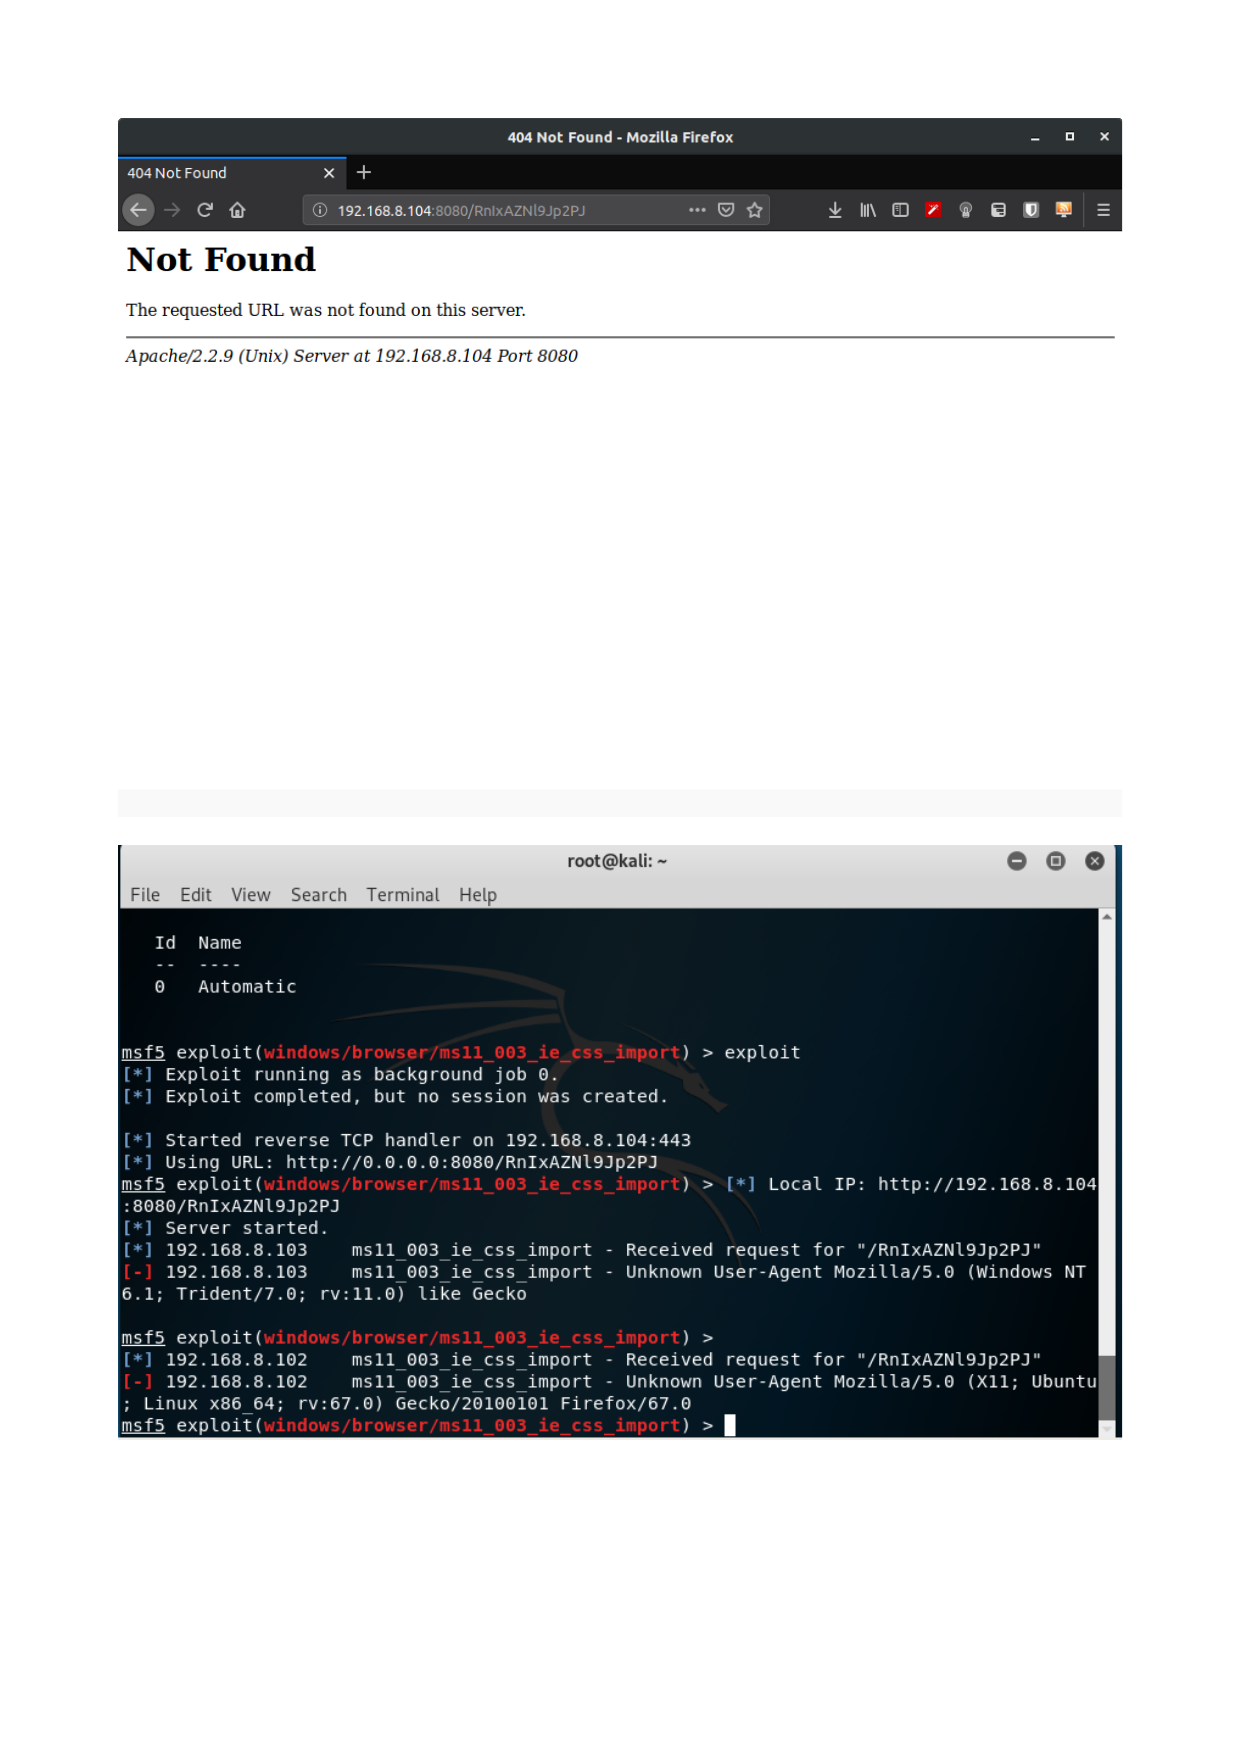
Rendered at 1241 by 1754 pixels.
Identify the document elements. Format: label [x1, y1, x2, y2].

picture [118, 845, 1123, 1440]
picture [118, 118, 1123, 817]
